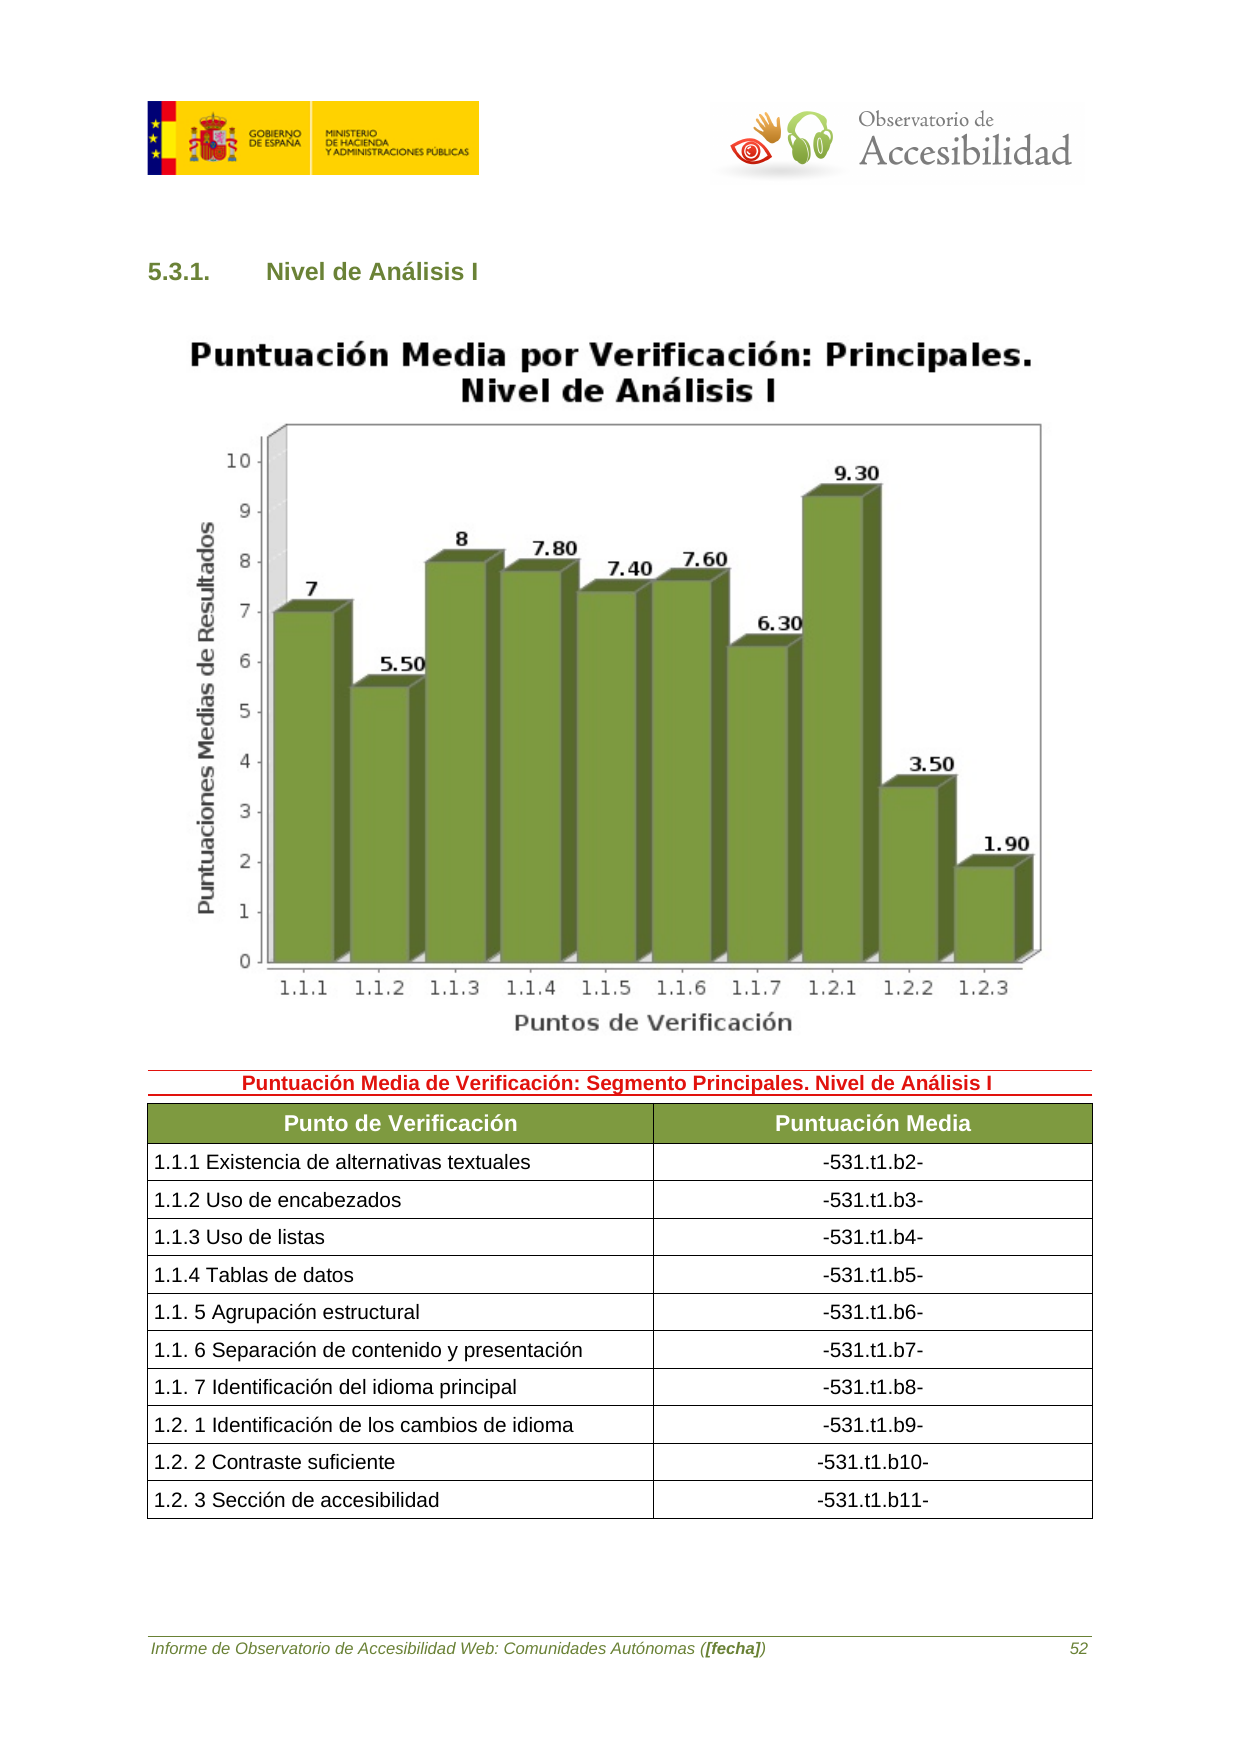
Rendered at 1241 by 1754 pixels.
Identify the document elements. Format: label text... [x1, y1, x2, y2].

table_cell 1.1.1 Existencia de alternativas textuales [148, 1144, 653, 1180]
table_cell 1.1.3 Uso de listas [148, 1219, 653, 1255]
table_cell 1.2. 1 Identificación de los cambios de idioma [148, 1406, 653, 1443]
picture [147, 101, 479, 175]
table_cell -531.t1.b7- [654, 1331, 1092, 1368]
table_cell -531.t1.b10- [654, 1444, 1092, 1480]
table_cell -531.t1.b5- [654, 1256, 1092, 1293]
table_header Puntuación Media [654, 1104, 1092, 1143]
picture [710, 102, 1086, 185]
table_cell -531.t1.b3- [654, 1181, 1092, 1218]
subtitle Nivel de Análisis I [148, 257, 1092, 286]
table_header Punto de Verificación [148, 1104, 653, 1143]
table_cell 1.2. 3 Sección de accesibilidad [148, 1481, 653, 1518]
table_cell 1.1. 5 Agrupación estructural [148, 1294, 653, 1330]
table_cell 1.1. 6 Separación de contenido y presentación [148, 1331, 653, 1368]
table_cell -531.t1.b11- [654, 1481, 1092, 1518]
table_cell -531.t1.b9- [654, 1406, 1092, 1443]
table_cell -531.t1.b2- [654, 1144, 1092, 1180]
table_cell -531.t1.b8- [654, 1369, 1092, 1405]
table_cell 1.1.4 Tablas de datos [148, 1256, 653, 1293]
text Puntuación Media de Verificación: Segmento Principales. Nivel de Análisis I [148, 1071, 1092, 1094]
table_cell -531.t1.b4- [654, 1219, 1092, 1255]
table_cell 1.1. 7 Identificación del idioma principal [148, 1369, 653, 1405]
picture [175, 335, 1059, 1045]
table_cell 1.1.2 Uso de encabezados [148, 1181, 653, 1218]
table_cell 1.2. 2 Contraste suficiente [148, 1444, 653, 1480]
table_cell -531.t1.b6- [654, 1294, 1092, 1330]
